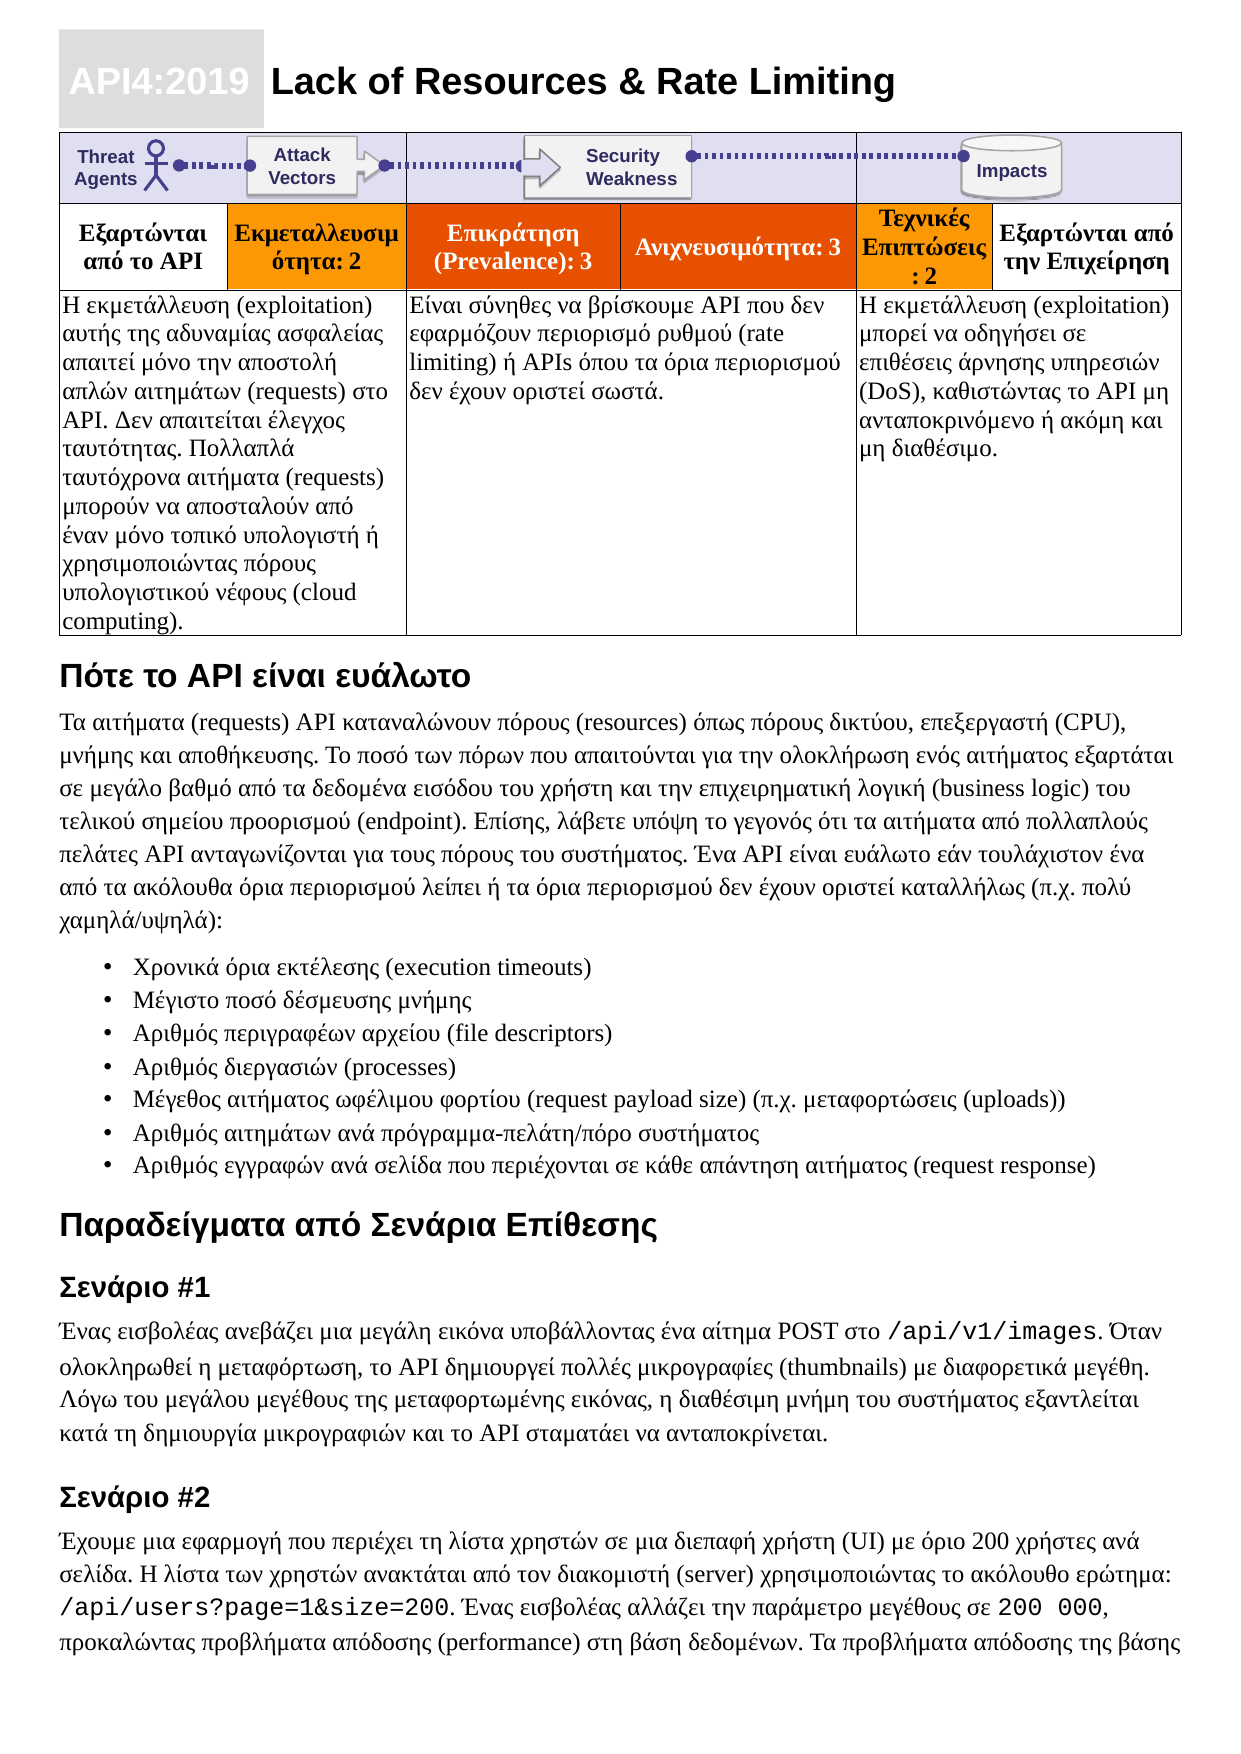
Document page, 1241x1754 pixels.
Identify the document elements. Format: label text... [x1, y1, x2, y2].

subtitle Πότε το API είναι ευάλωτο [59, 656, 1181, 694]
table_cell Εξαρτώνται από το API [60, 204, 227, 289]
table_cell Είναι σύνηθες να βρίσκουμε API που δεν εφαρμόζουν περιορισμό ρυθμού (rate limiting) ή APIs όπου τα όρια περιορισμού δεν έχουν οριστεί σωστά. [407, 291, 856, 635]
table_cell Η εκμετάλλευση (exploitation) μπορεί να οδηγήσει σε επιθέσεις άρνησης υπηρεσιών (DoS), καθιστώντας το API μη ανταποκρινόμενο ή ακόμη και μη διαθέσιμο. [857, 291, 1181, 635]
table_cell Επικράτηση (Prevalence): 3 [407, 204, 620, 289]
table_header [857, 133, 992, 203]
table_cell Ανιχνευσιμότητα: 3 [621, 204, 856, 289]
table_cell Εξαρτώνται από την Επιχείρηση [993, 204, 1181, 289]
table_cell Τεχνικές Επιπτώσεις: 2 [857, 204, 992, 289]
table_header [407, 133, 620, 203]
list Μέγεθος αιτήματος ωφέλιμου φορτίου (request payload size) (π.χ. μεταφορτώσεις (uploads)) [103, 1084, 1181, 1113]
list Αριθμός εγγραφών ανά σελίδα που περιέχονται σε κάθε απάντηση αιτήματος (request response) [103, 1151, 1181, 1179]
table_header [227, 133, 406, 203]
list Χρονικά όρια εκτέλεσης (execution timeouts) [103, 952, 1181, 981]
text Τα αιτήματα (requests) API καταναλώνουν πόρους (resources) όπως πόρους δικτύου, επεξεργαστή (CPU), μνήμης και αποθήκευσης. Το ποσό των πόρων που απαιτούνται για την ολοκλήρωση ενός αιτήματος εξαρτάται σε μεγάλο βαθμό από τα δεδομένα εισόδου του χρήστη και την επιχειρηματική λογική (business logic) του τελικού σημείου προορισμού (endpoint). Επίσης, λάβετε υπόψη το γεγονός ότι τα αιτήματα από πολλαπλούς πελάτες API ανταγωνίζονται για τους πόρους του συστήματος. Ένα API είναι ευάλωτο εάν τουλάχιστον ένα από τα ακόλουθα όρια περιορισμού λείπει ή τα όρια περιορισμού δεν έχουν οριστεί καταλλήλως (π.χ. πολύ χαμηλά/υψηλά): [59, 707, 1181, 934]
table_cell Εκμεταλλευσιμότητα: 2 [228, 204, 406, 289]
table_header [992, 133, 1181, 203]
list Αριθμός διεργασιών (processes) [103, 1052, 1181, 1080]
table_header [620, 133, 856, 203]
list Αριθμός αιτημάτων ανά πρόγραμμα-πελάτη/πόρο συστήματος [103, 1118, 1181, 1146]
text Έχουμε μια εφαρμογή που περιέχει τη λίστα χρηστών σε μια διεπαφή χρήστη (UI) με όριο 200 χρήστες ανά σελίδα. Η λίστα των χρηστών ανακτάται από τον διακομιστή (server) χρησιμοποιώντας το ακόλουθο ερώτημα: /api/users?page=1&size=200. Ένας εισβολέας αλλάζει την παράμετρο μεγέθους σε 200 000, προκαλώντας προβλήματα απόδοσης (performance) στη βάση δεδομένων. Τα προβλήματα απόδοσης της βάσης [59, 1526, 1181, 1656]
subtitle Παραδείγματα από Σενάρια Επίθεσης [59, 1204, 1181, 1243]
subtitle Σενάριο #1 [59, 1270, 1181, 1304]
table_cell Η εκμετάλλευση (exploitation) αυτής της αδυναμίας ασφαλείας απαιτεί μόνο την αποστολή απλών αιτημάτων (requests) στο API. Δεν απαιτείται έλεγχος ταυτότητας. Πολλαπλά ταυτόχρονα αιτήματα (requests) μπορούν να αποσταλούν από έναν μόνο τοπικό υπολογιστή ή χρησιμοποιώντας πόρους υπολογιστικού νέφους (cloud computing). [60, 291, 406, 635]
list Αριθμός περιγραφέων αρχείου (file descriptors) [103, 1018, 1181, 1047]
table_header [60, 133, 227, 203]
text Ένας εισβολέας ανεβάζει μια μεγάλη εικόνα υποβάλλοντας ένα αίτημα POST στο /api/v1/images. Όταν ολοκληρωθεί η μεταφόρτωση, το API δημιουργεί πολλές μικρογραφίες (thumbnails) με διαφορετικά μεγέθη. Λόγω του μεγάλου μεγέθους της μεταφορτωμένης εικόνας, η διαθέσιμη μνήμη του συστήματος εξαντλείται κατά τη δημιουργία μικρογραφιών και το API σταματάει να ανταποκρίνεται. [59, 1316, 1181, 1446]
subtitle Σενάριο #2 [59, 1480, 1181, 1513]
list Μέγιστο ποσό δέσμευσης μνήμης [103, 986, 1181, 1014]
